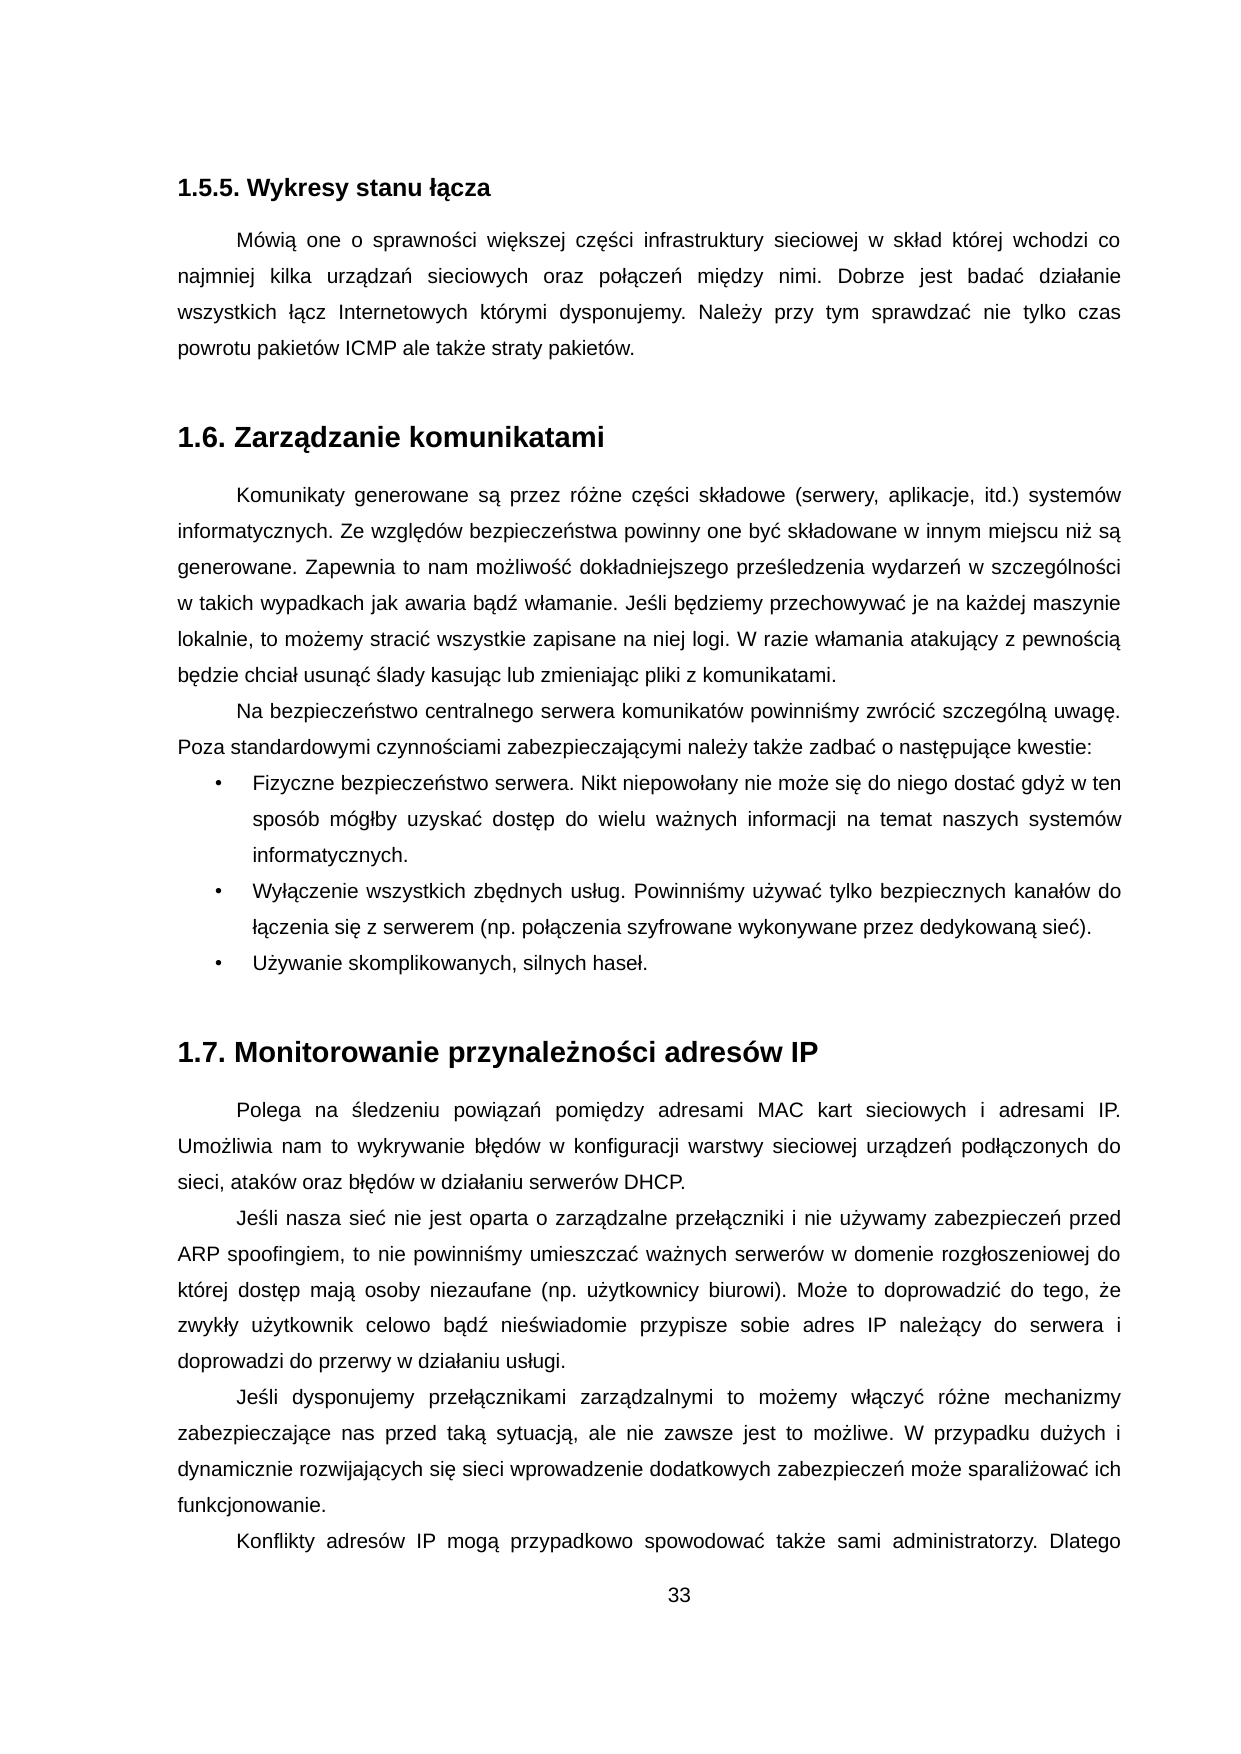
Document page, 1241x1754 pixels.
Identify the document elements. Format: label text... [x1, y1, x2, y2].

text Na bezpieczeństwo centralnego serwera komunikatów powinniśmy zwrócić szczególną uwagę. Poza standardowymi czynnościami zabezpieczającymi należy także zadbać o następujące kwestie: [177, 699, 1122, 759]
list Używanie skomplikowanych, silnych haseł. [215, 951, 1122, 974]
subtitle 1.7. Monitorowanie przynależności adresów IP [177, 1035, 1122, 1068]
subtitle 1.6. Zarządzanie komunikatami [177, 420, 1122, 454]
text Polega na śledzeniu powiązań pomiędzy adresami MAC kart sieciowych i adresami IP. Umożliwia nam to wykrywanie błędów w konfiguracji warstwy sieciowej urządzeń podłączonych do sieci, ataków oraz błędów w działaniu serwerów DHCP. [177, 1098, 1122, 1193]
text Komunikaty generowane są przez różne części składowe (serwery, aplikacje, itd.) systemów informatycznych. Ze względów bezpieczeństwa powinny one być składowane w innym miejscu niż są generowane. Zapewnia to nam możliwość dokładniejszego prześledzenia wydarzeń w szczególności w takich wypadkach jak awaria bądź włamanie. Jeśli będziemy przechowywać je na każdej maszynie lokalnie, to możemy stracić wszystkie zapisane na niej logi. W razie włamania atakujący z pewnością będzie chciał usunąć ślady kasując lub zmieniając pliki z komunikatami. [177, 483, 1122, 687]
list Wyłączenie wszystkich zbędnych usług. Powinniśmy używać tylko bezpiecznych kanałów do łączenia się z serwerem (np. połączenia szyfrowane wykonywane przez dedykowaną sieć). [215, 878, 1122, 938]
subtitle 1.5.5. Wykresy stanu łącza [177, 173, 1122, 201]
text Mówią one o sprawności większej części infrastruktury sieciowej w skład której wchodzi co najmniej kilka urządzań sieciowych oraz połączeń między nimi. Dobrze jest badać działanie wszystkich łącz Internetowych którymi dysponujemy. Należy przy tym sprawdzać nie tylko czas powrotu pakietów ICMP ale także straty pakietów. [177, 228, 1122, 360]
text Jeśli nasza sieć nie jest oparta o zarządzalne przełączniki i nie używamy zabezpieczeń przed ARP spoofingiem, to nie powinniśmy umieszczać ważnych serwerów w domenie rozgłoszeniowej do której dostęp mają osoby niezaufane (np. użytkownicy biurowi). Może to doprowadzić do tego, że zwykły użytkownik celowo bądź nieświadomie przypisze sobie adres IP należący do serwera i doprowadzi do przerwy w działaniu usługi. [177, 1206, 1122, 1373]
text Konflikty adresów IP mogą przypadkowo spowodować także sami administratorzy. Dlatego [177, 1529, 1122, 1553]
text Jeśli dysponujemy przełącznikami zarządzalnymi to możemy włączyć różne mechanizmy zabezpieczające nas przed taką sytuacją, ale nie zawsze jest to możliwe. W przypadku dużych i dynamicznie rozwijających się sieci wprowadzenie dodatkowych zabezpieczeń może sparaliżować ich funkcjonowanie. [177, 1385, 1122, 1517]
list Fizyczne bezpieczeństwo serwera. Nikt niepowołany nie może się do niego dostać gdyż w ten sposób mógłby uzyskać dostęp do wielu ważnych informacji na temat naszych systemów informatycznych. [215, 771, 1122, 867]
